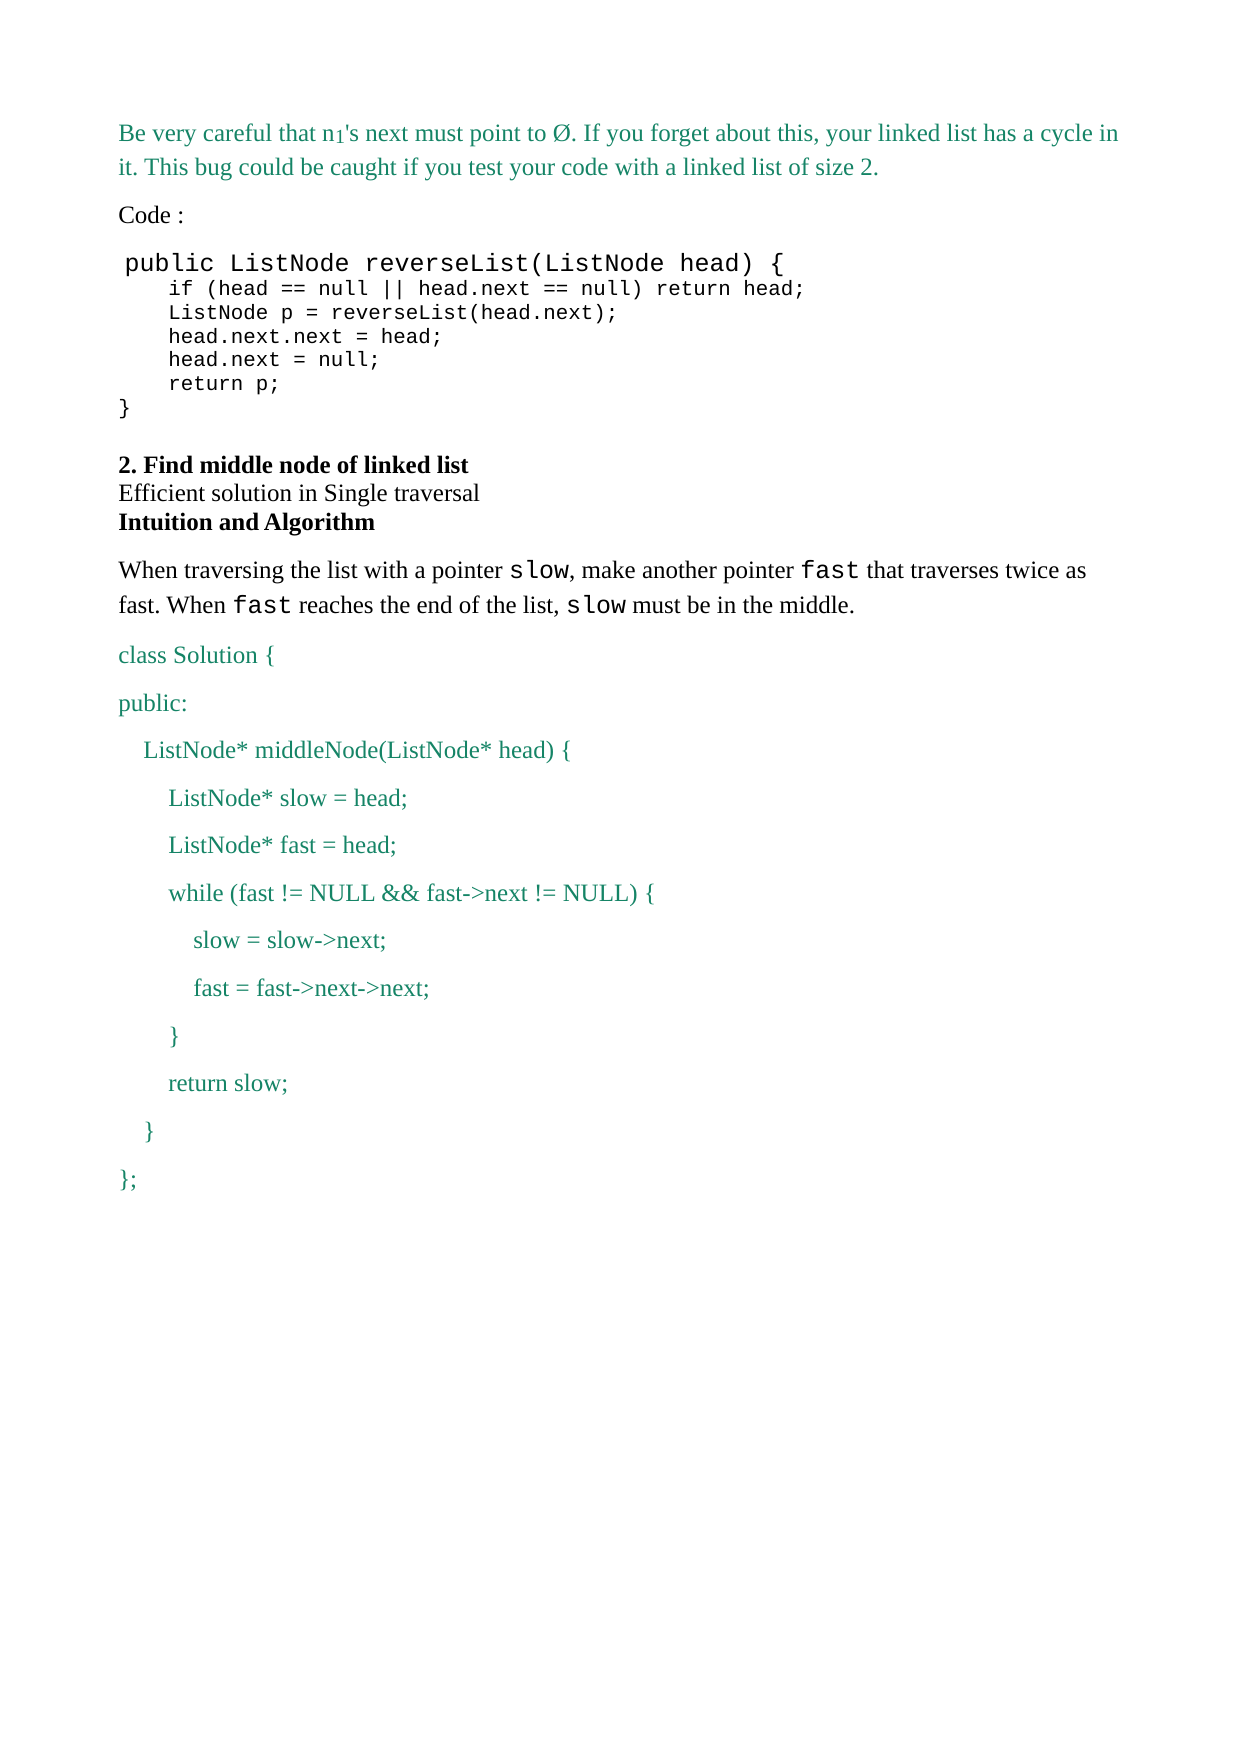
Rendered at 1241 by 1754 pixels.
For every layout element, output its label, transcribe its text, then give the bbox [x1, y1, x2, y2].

text head.next = null; [118, 349, 1122, 373]
text 2. Find middle node of linked list [118, 450, 1122, 478]
text public ListNode reverseList(ListNode head) { [118, 248, 1122, 278]
text class Solution { [118, 640, 1122, 669]
text } [118, 397, 1122, 420]
text } [118, 1116, 1122, 1145]
text ListNode p = reverseList(head.next); [118, 302, 1122, 326]
text Code : [118, 200, 1122, 229]
text }; [118, 1164, 1122, 1192]
text return slow; [118, 1068, 1122, 1097]
text return p; [118, 373, 1122, 397]
text fast = fast->next->next; [118, 973, 1122, 1002]
text When traversing the list with a pointer slow, make another pointer fast that traverses twice as fast. When fast reaches the end of the list, slow must be in the middle. [118, 555, 1122, 621]
text head.next.next = head; [118, 326, 1122, 349]
text Intuition and Algorithm [118, 507, 1122, 536]
text Be very careful that n1's next must point to Ø. If you forget about this, your linked list has a cycle in it. This bug could be caught if you test your code with a linked list of size 2. [118, 118, 1122, 181]
text slow = slow->next; [118, 926, 1122, 954]
text while (fast != NULL && fast->next != NULL) { [118, 878, 1122, 907]
text ListNode* fast = head; [118, 830, 1122, 859]
text ListNode* slow = head; [118, 783, 1122, 812]
text public: [118, 688, 1122, 716]
text Efficient solution in Single traversal [118, 478, 1122, 507]
text if (head == null || head.next == null) return head; [118, 278, 1122, 302]
text ListNode* middleNode(ListNode* head) { [118, 735, 1122, 764]
text } [118, 1021, 1122, 1049]
